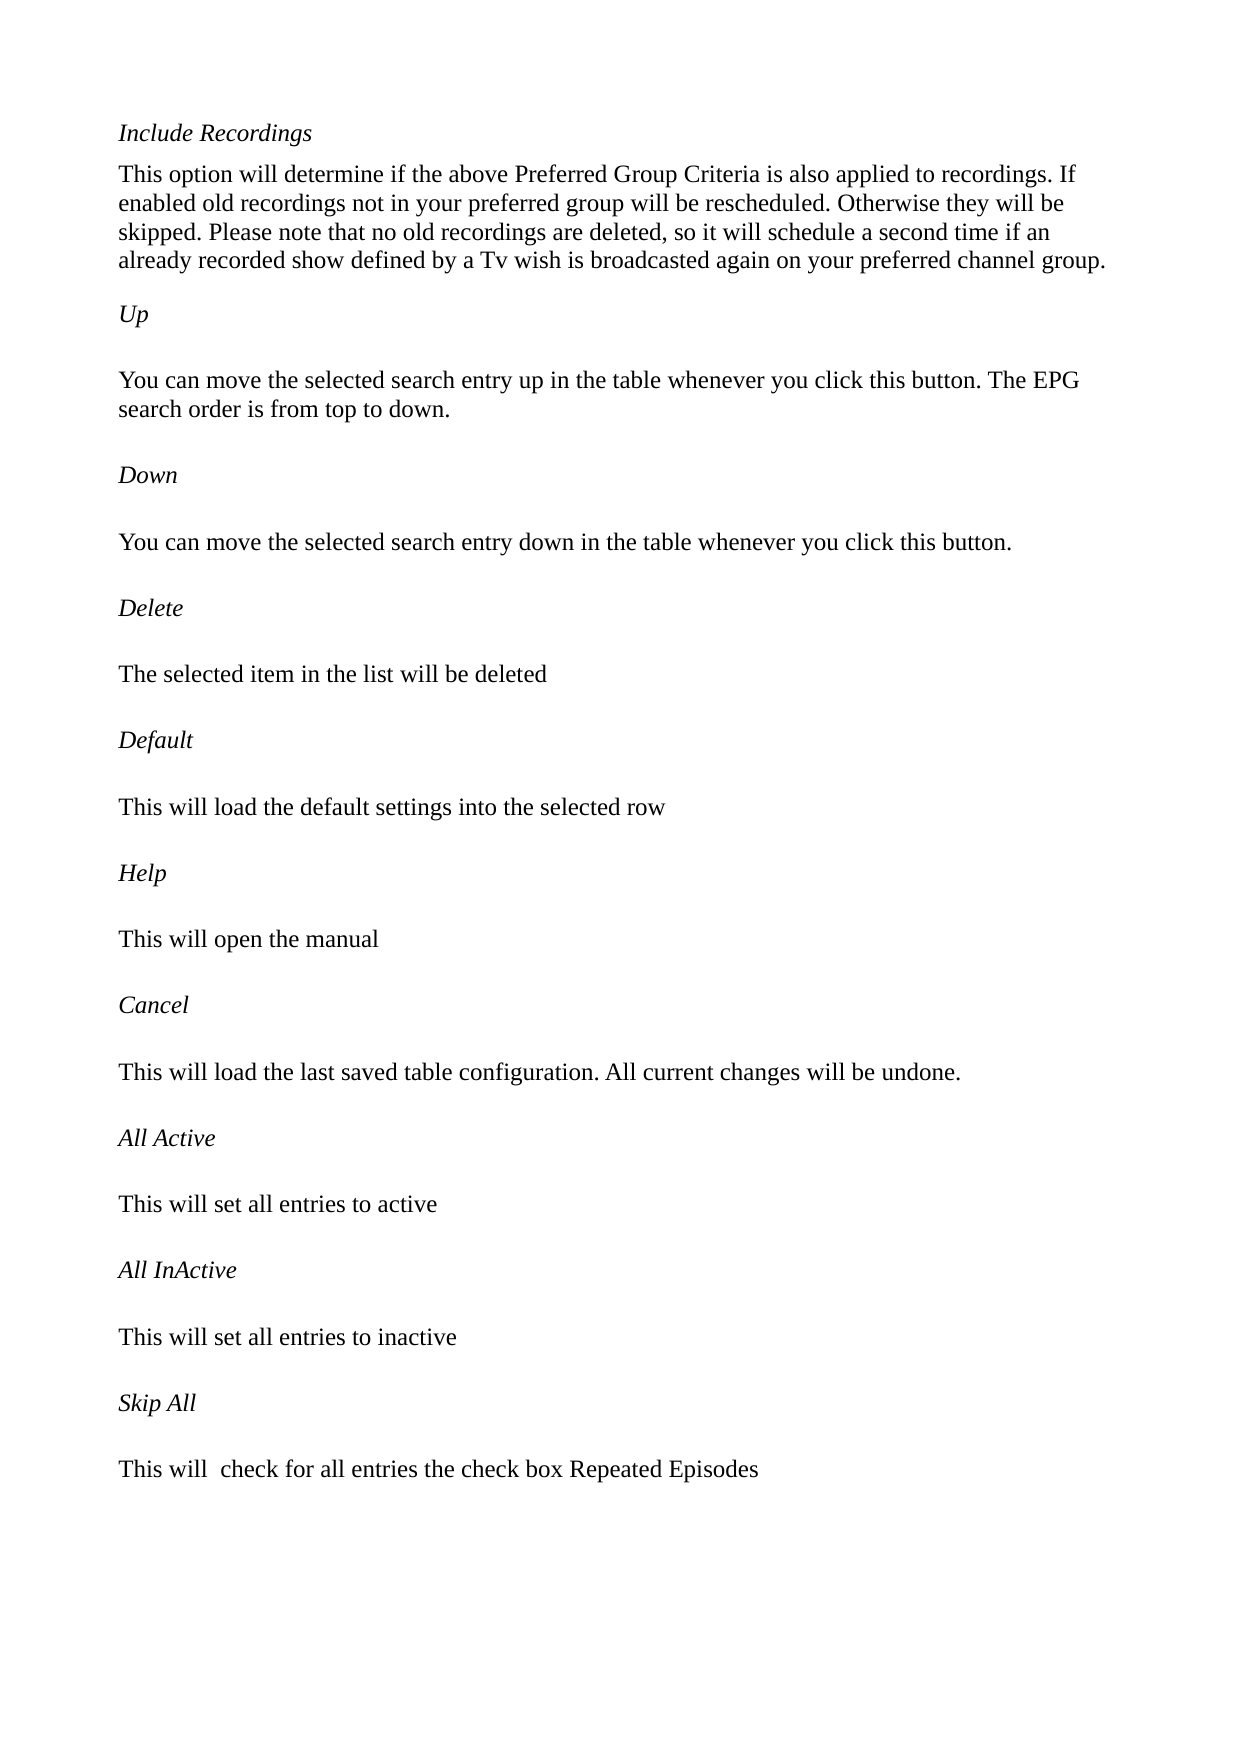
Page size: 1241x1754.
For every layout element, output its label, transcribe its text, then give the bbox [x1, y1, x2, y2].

text Default [118, 726, 1122, 754]
text You can move the selected search entry up in the table whenever you click this button. The EPG search order is from top to down. [118, 366, 1122, 423]
text This will load the last saved table configuration. All current changes will be undone. [118, 1057, 1122, 1086]
text All InActive [118, 1256, 1122, 1284]
text All Active [118, 1123, 1122, 1152]
text Delete [118, 593, 1122, 622]
text Include Recordings [118, 118, 1122, 147]
text Cancel [118, 991, 1122, 1019]
text The selected item in the list will be deleted [118, 659, 1122, 688]
text This will set all entries to active [118, 1189, 1122, 1218]
text This option will determine if the above Preferred Group Criteria is also applied to recordings. If enabled old recordings not in your preferred group will be rescheduled. Otherwise they will be skipped. Please note that no old recordings are deleted, so it will schedule a second time if an already recorded show defined by a Tv wish is broadcasted again on your preferred channel group. [118, 159, 1122, 274]
text Up [118, 299, 1122, 328]
text Help [118, 858, 1122, 887]
text Down [118, 461, 1122, 489]
text This will set all entries to inactive [118, 1322, 1122, 1351]
text You can move the selected search entry down in the table whenever you click this button. [118, 527, 1122, 556]
text This will check for all entries the check box Repeated Episodes [118, 1454, 1122, 1483]
text This will open the manual [118, 924, 1122, 953]
text This will load the default settings into the selected row [118, 792, 1122, 821]
text Skip All [118, 1388, 1122, 1417]
